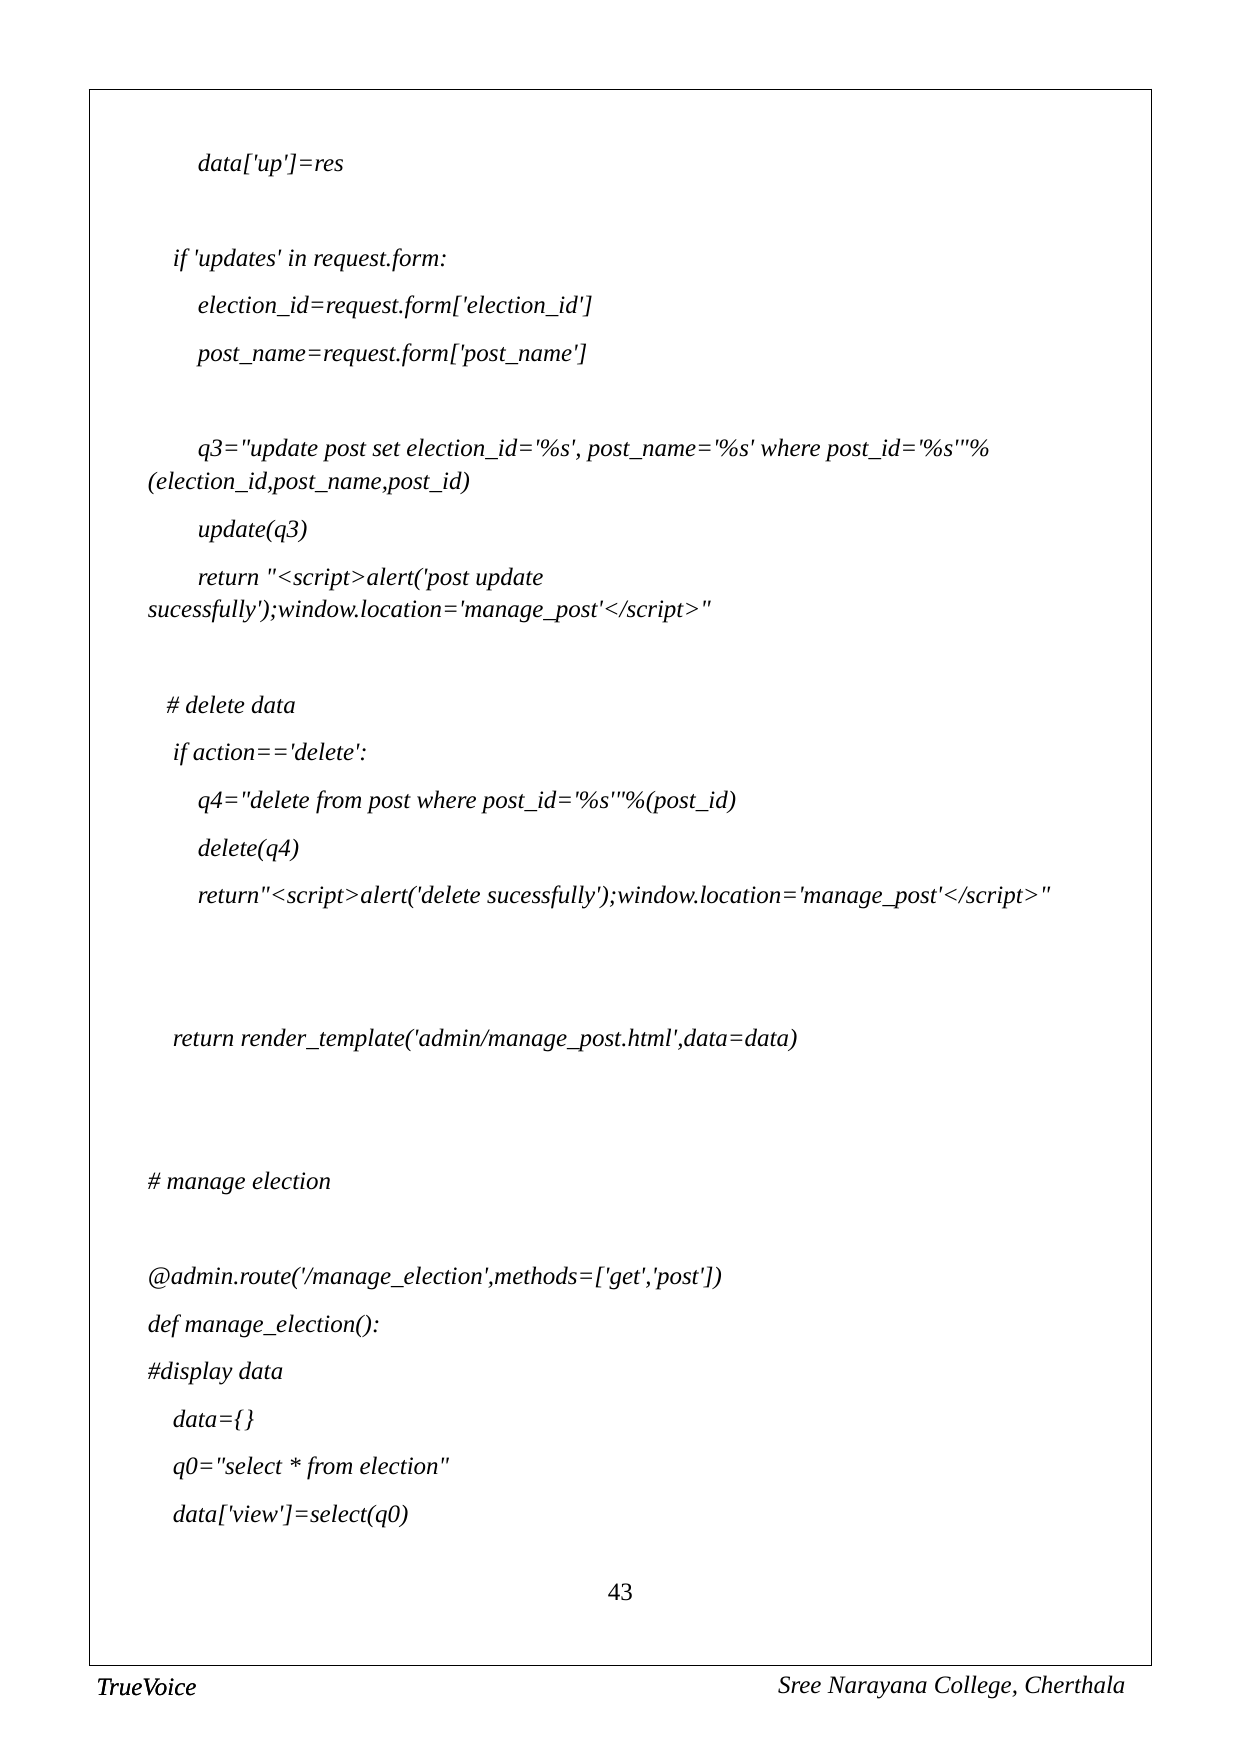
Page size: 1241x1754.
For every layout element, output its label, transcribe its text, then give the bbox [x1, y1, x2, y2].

text data['view']=select(q0) [148, 1499, 1092, 1528]
text #display data [148, 1356, 1092, 1385]
text update(q3) [148, 514, 1092, 543]
text # manage election [148, 1166, 1092, 1194]
text def manage_election(): [148, 1309, 1092, 1337]
text if 'updates' in request.form: [148, 243, 1092, 272]
text q0="select * from election" [148, 1451, 1092, 1480]
text delete(q4) [148, 833, 1092, 861]
text if action=='delete': [148, 737, 1092, 766]
text return render_template('admin/manage_post.html',data=data) [148, 1023, 1092, 1052]
text q4="delete from post where post_id='%s'"%(post_id) [148, 785, 1092, 814]
text return"<script>alert('delete sucessfully');window.location='manage_post'</script>" [148, 880, 1092, 909]
text # delete data [148, 690, 1092, 718]
text post_name=request.form['post_name'] [148, 338, 1092, 367]
text @admin.route('/manage_election',methods=['get','post']) [148, 1261, 1092, 1290]
text data['up']=res [148, 148, 1092, 176]
text data={} [148, 1404, 1092, 1433]
text return "<script>alert('post update sucessfully');window.location='manage_post'</script>" [148, 562, 1092, 623]
text q3="update post set election_id='%s', post_name='%s' where post_id='%s'"%(election_id,post_name,post_id) [148, 433, 1092, 495]
text election_id=request.form['election_id'] [148, 291, 1092, 319]
